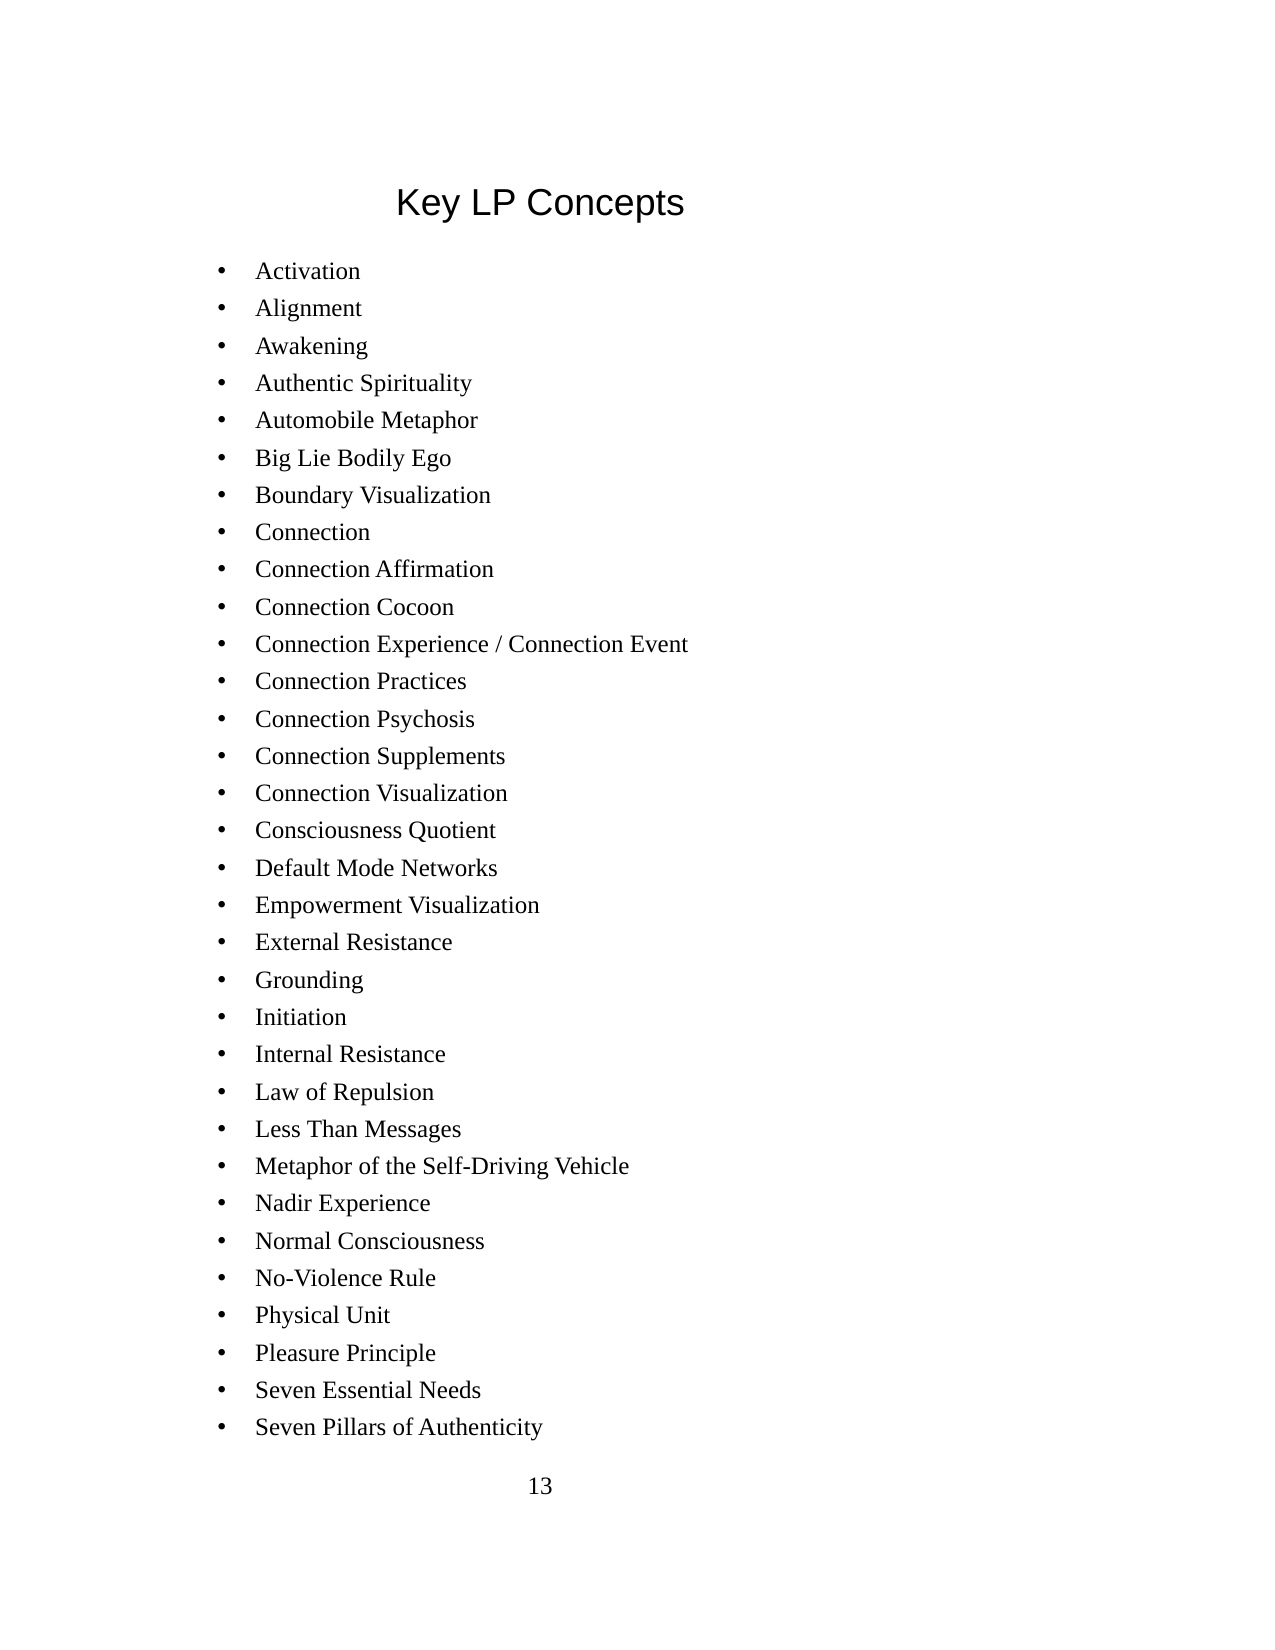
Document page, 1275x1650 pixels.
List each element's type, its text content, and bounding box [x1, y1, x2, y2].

subtitle Key LP Concepts [180, 180, 900, 223]
list Law of Repulsion [217, 1077, 900, 1105]
list Nadir Experience [217, 1188, 900, 1217]
list Activation [217, 256, 900, 285]
list Connection Cocoon [217, 592, 900, 621]
list Automobile Metaphor [217, 405, 900, 434]
list Consciousness Quotient [217, 816, 900, 844]
list Boundary Visualization [217, 480, 900, 509]
list Internal Resistance [217, 1039, 900, 1068]
list Seven Pillars of Authenticity [217, 1412, 900, 1441]
list Grounding [217, 965, 900, 993]
list Initiation [217, 1002, 900, 1031]
list Connection Supplements [217, 741, 900, 770]
list Connection Experience / Connection Event [217, 629, 900, 658]
list Metaphor of the Self-Driving Vehicle [217, 1151, 900, 1180]
list Physical Unit [217, 1300, 900, 1329]
list Connection [217, 517, 900, 546]
list Connection Visualization [217, 778, 900, 807]
list Empowerment Visualization [217, 890, 900, 919]
list Alignment [217, 293, 900, 322]
list External Resistance [217, 927, 900, 956]
list Connection Affirmation [217, 554, 900, 583]
list Pleasure Principle [217, 1338, 900, 1366]
list No-Violence Rule [217, 1263, 900, 1292]
list Default Mode Networks [217, 853, 900, 882]
list Less Than Messages [217, 1114, 900, 1143]
list Connection Practices [217, 666, 900, 695]
list Normal Consciousness [217, 1226, 900, 1254]
list Awakening [217, 331, 900, 359]
list Authentic Spirituality [217, 368, 900, 397]
list Seven Essential Needs [217, 1375, 900, 1404]
list Big Lie Bodily Ego [217, 443, 900, 471]
list Connection Psychosis [217, 704, 900, 732]
